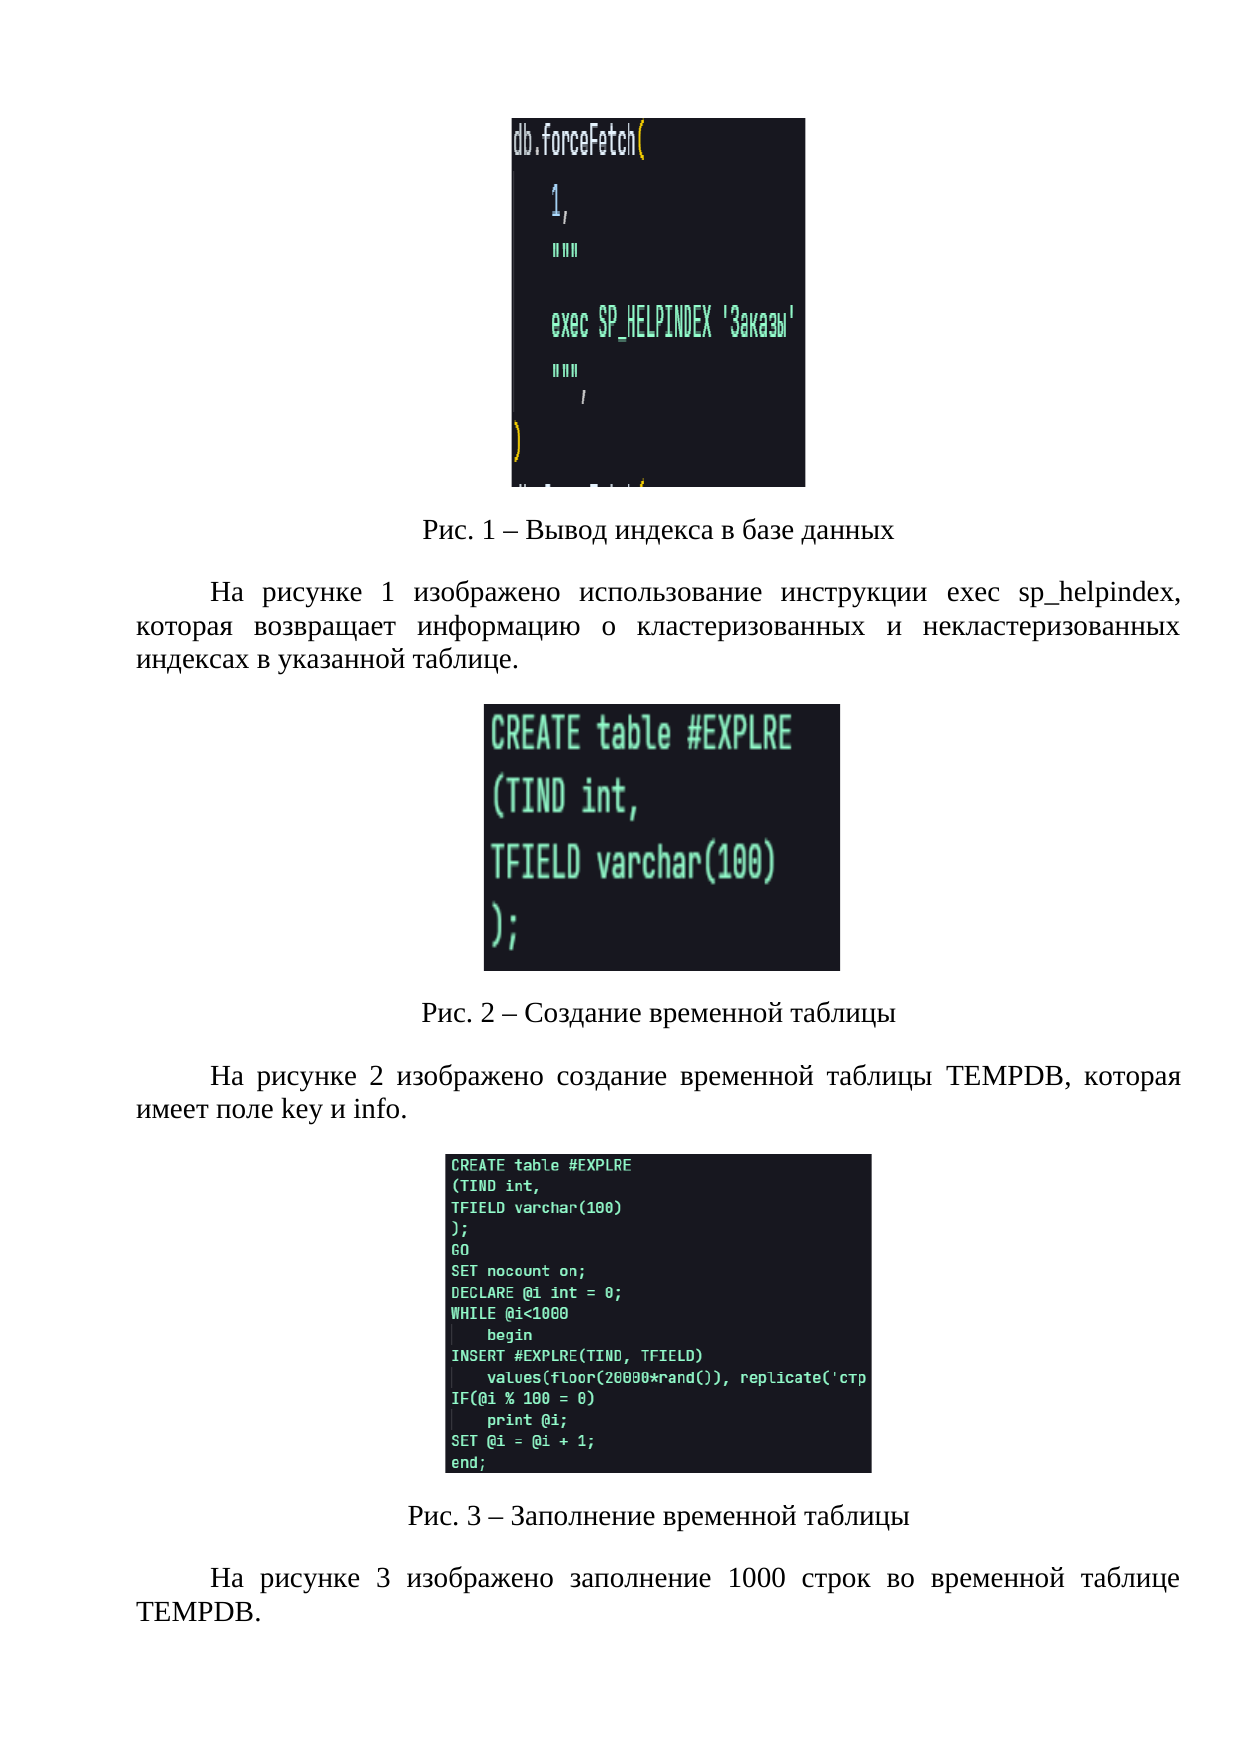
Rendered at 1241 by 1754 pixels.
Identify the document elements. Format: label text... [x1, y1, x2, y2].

text Рис. 1 – Вывод индекса в базе данных [136, 512, 1181, 545]
picture [483, 704, 841, 971]
text Рис. 2 – Создание временной таблицы [136, 995, 1181, 1029]
picture [445, 1154, 872, 1473]
picture [511, 118, 806, 487]
text На рисунке 2 изображено создание временной таблицы TEMPDB, которая имеет поле key и info. [136, 1058, 1181, 1125]
text Рис. 3 – Заполнение временной таблицы [136, 1498, 1181, 1531]
text На рисунке 3 изображено заполнение 1000 строк во временной таблице TEMPDB. [136, 1561, 1181, 1628]
text На рисунке 1 изображено использование инструкции exec sp_helpindex, которая возвращает информацию о кластеризованных и некластеризованных индексах в указанной таблице. [136, 574, 1181, 675]
